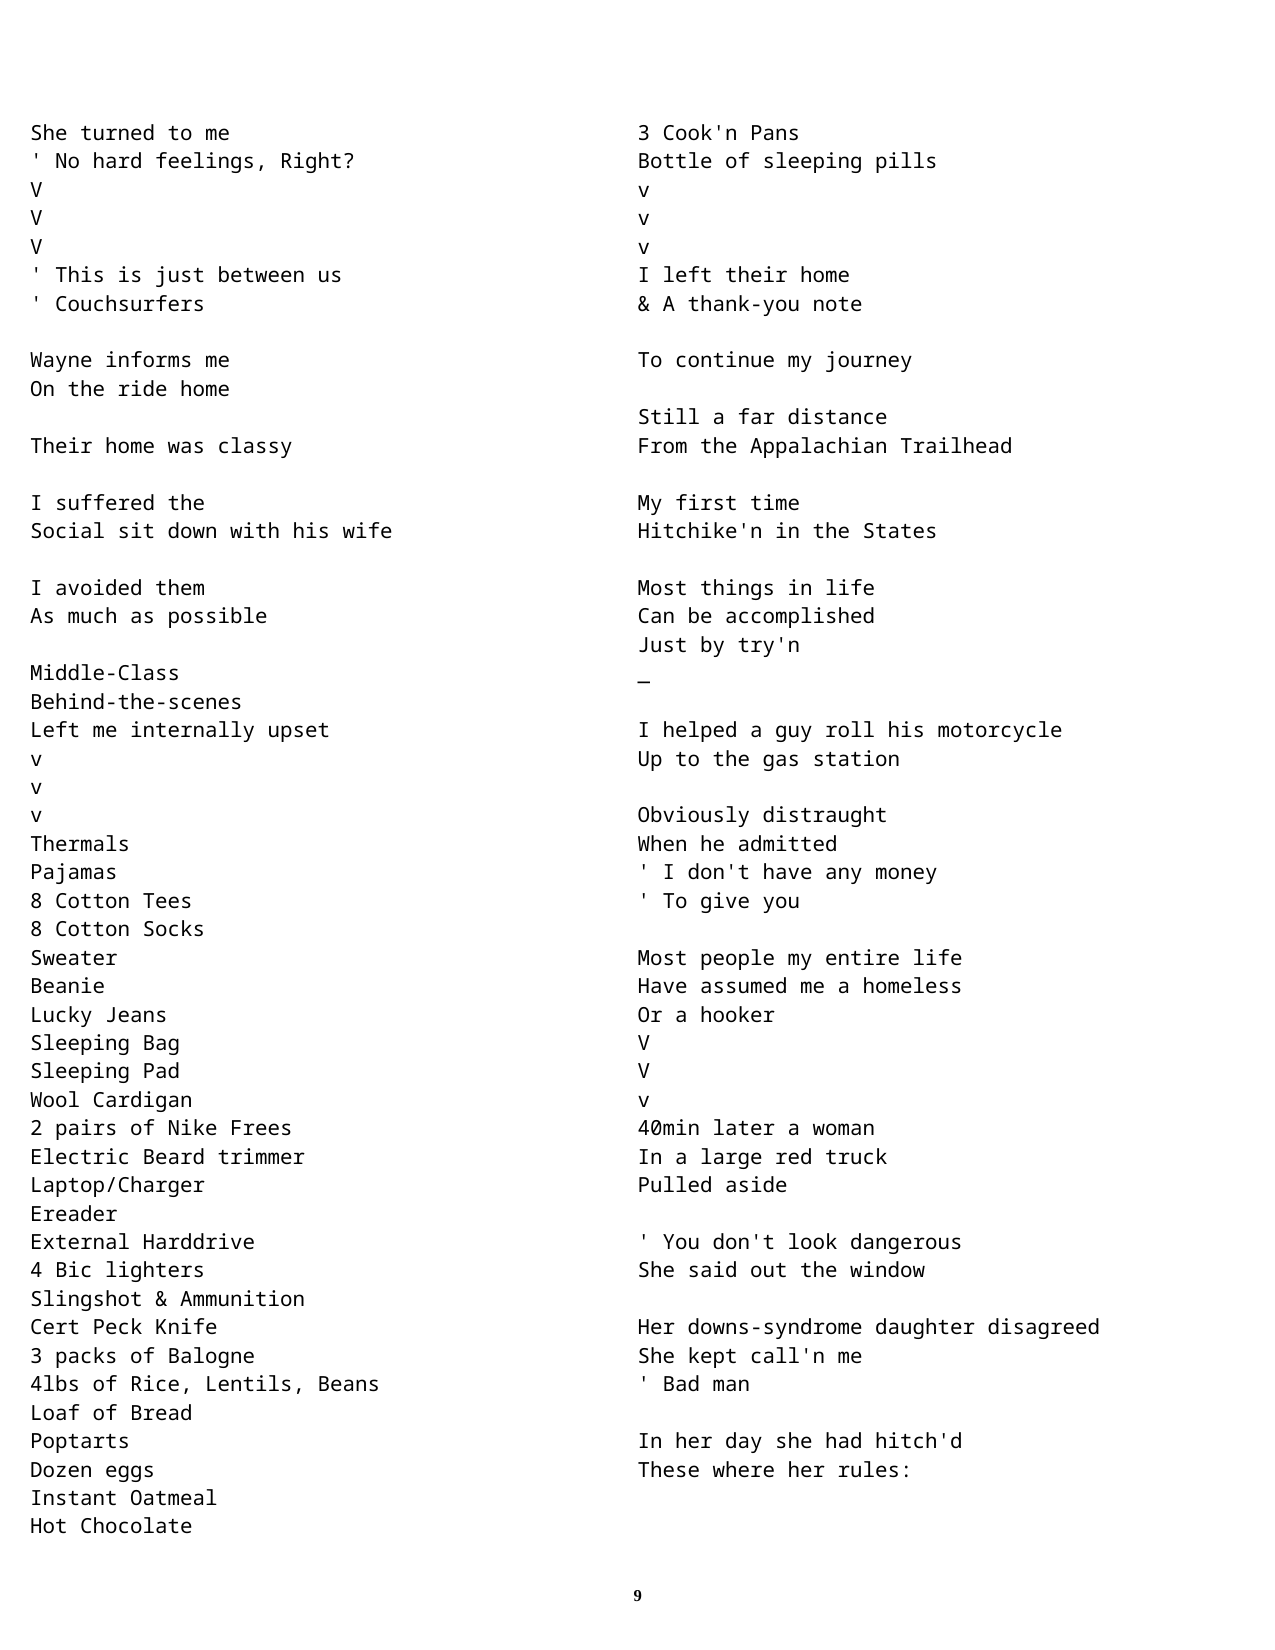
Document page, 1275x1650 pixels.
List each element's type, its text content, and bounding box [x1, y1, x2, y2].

text & A thank-you note [637, 289, 1245, 317]
text ' I don't have any money [637, 857, 1245, 886]
text Slingshot & Ammunition [30, 1284, 637, 1312]
text ' Bad man [637, 1369, 1245, 1398]
text Pulled aside [637, 1170, 1245, 1199]
text ' This is just between us [30, 260, 637, 289]
text Middle-Class [30, 658, 637, 687]
text Wayne informs me [30, 346, 637, 374]
text ' You don't look dangerous [637, 1227, 1245, 1256]
text Dozen eggs [30, 1455, 637, 1483]
text I avoided them [30, 573, 637, 602]
text V [30, 175, 637, 203]
text Their home was classy [30, 431, 637, 459]
text 4 Bic lighters [30, 1256, 637, 1284]
text Just by try'n [637, 630, 1245, 658]
text V [30, 232, 637, 260]
text _ [637, 658, 1245, 687]
text v [30, 772, 637, 801]
text When he admitted [637, 829, 1245, 857]
text Wool Cardigan [30, 1085, 637, 1113]
text Most people my entire life [637, 943, 1245, 971]
text Left me internally upset [30, 715, 637, 744]
text I left their home [637, 260, 1245, 289]
text v [637, 203, 1245, 232]
text Her downs-syndrome daughter disagreed [637, 1312, 1245, 1341]
text On the ride home [30, 374, 637, 402]
text v [30, 801, 637, 829]
text v [637, 175, 1245, 203]
text Ereader [30, 1199, 637, 1227]
text Sweater [30, 943, 637, 971]
text She kept call'n me [637, 1341, 1245, 1369]
text External Harddrive [30, 1227, 637, 1256]
text Instant Oatmeal [30, 1483, 637, 1512]
text 2 pairs of Nike Frees [30, 1113, 637, 1142]
text Bottle of sleeping pills [637, 147, 1245, 175]
text In a large red truck [637, 1142, 1245, 1170]
text 40min later a woman [637, 1113, 1245, 1142]
text v [30, 744, 637, 772]
text ' Couchsurfers [30, 289, 637, 317]
text Sleeping Pad [30, 1057, 637, 1085]
text Hot Chocolate [30, 1512, 637, 1540]
text Hitchike'n in the States [637, 516, 1245, 545]
text Social sit down with his wife [30, 516, 637, 545]
text Pajamas [30, 857, 637, 886]
text ' No hard feelings, Right? [30, 147, 637, 175]
text Behind-the-scenes [30, 687, 637, 715]
text Most things in life [637, 573, 1245, 602]
text ' To give you [637, 886, 1245, 914]
text v [637, 232, 1245, 260]
text Loaf of Bread [30, 1398, 637, 1426]
text I suffered the [30, 488, 637, 516]
text 4lbs of Rice, Lentils, Beans [30, 1369, 637, 1398]
text As much as possible [30, 602, 637, 630]
text Thermals [30, 829, 637, 857]
text Electric Beard trimmer [30, 1142, 637, 1170]
text V [637, 1028, 1245, 1057]
text Still a far distance [637, 402, 1245, 431]
text She said out the window [637, 1256, 1245, 1284]
text I helped a guy roll his motorcycle [637, 715, 1245, 744]
text To continue my journey [637, 346, 1245, 374]
text In her day she had hitch'd [637, 1426, 1245, 1455]
text My first time [637, 488, 1245, 516]
text She turned to me [30, 118, 637, 147]
text 8 Cotton Tees [30, 886, 637, 914]
text V [637, 1057, 1245, 1085]
text V [30, 203, 637, 232]
text 3 Cook'n Pans [637, 118, 1245, 147]
text Cert Peck Knife [30, 1312, 637, 1341]
text Can be accomplished [637, 602, 1245, 630]
text Or a hooker [637, 1000, 1245, 1028]
text Obviously distraught [637, 801, 1245, 829]
text Lucky Jeans [30, 1000, 637, 1028]
text v [637, 1085, 1245, 1113]
text Poptarts [30, 1426, 637, 1455]
text 3 packs of Balogne [30, 1341, 637, 1369]
text Beanie [30, 971, 637, 1000]
text Have assumed me a homeless [637, 971, 1245, 1000]
text From the Appalachian Trailhead [637, 431, 1245, 459]
text Sleeping Bag [30, 1028, 637, 1057]
text Up to the gas station [637, 744, 1245, 772]
text 8 Cotton Socks [30, 914, 637, 943]
text Laptop/Charger [30, 1170, 637, 1199]
text These where her rules: [637, 1455, 1245, 1483]
